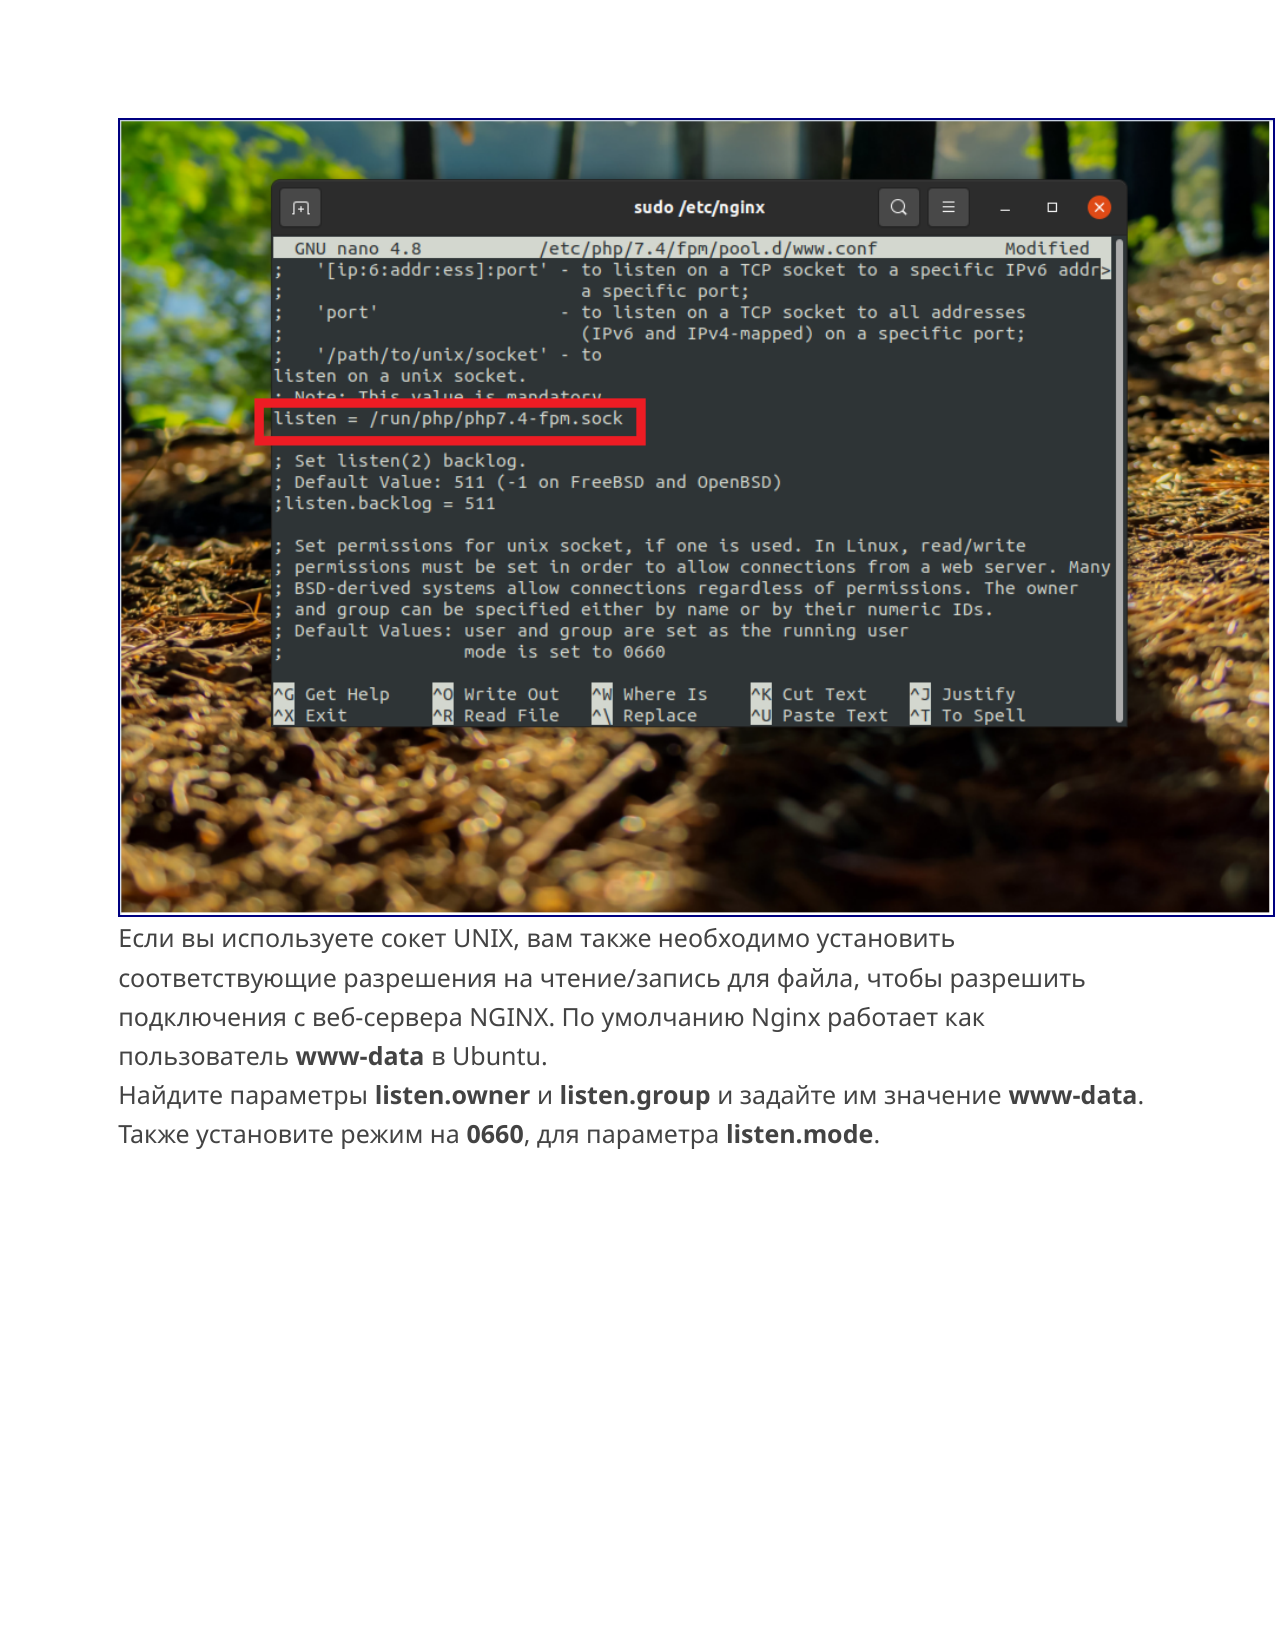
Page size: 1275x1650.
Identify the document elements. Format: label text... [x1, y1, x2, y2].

text Найдите параметры listen.owner и listen.group и задайте им значение www-data. Также установите режим на 0660, для параметра listen.mode. [118, 1078, 1157, 1151]
picture [120, 120, 1273, 915]
text Если вы используете сокет UNIX, вам также необходимо установить соответствующие разрешения на чтение/запись для файла, чтобы разрешить подключения с веб-сервера NGINX. По умолчанию Nginx работает как пользователь www-data в Ubuntu. [118, 921, 1157, 1073]
